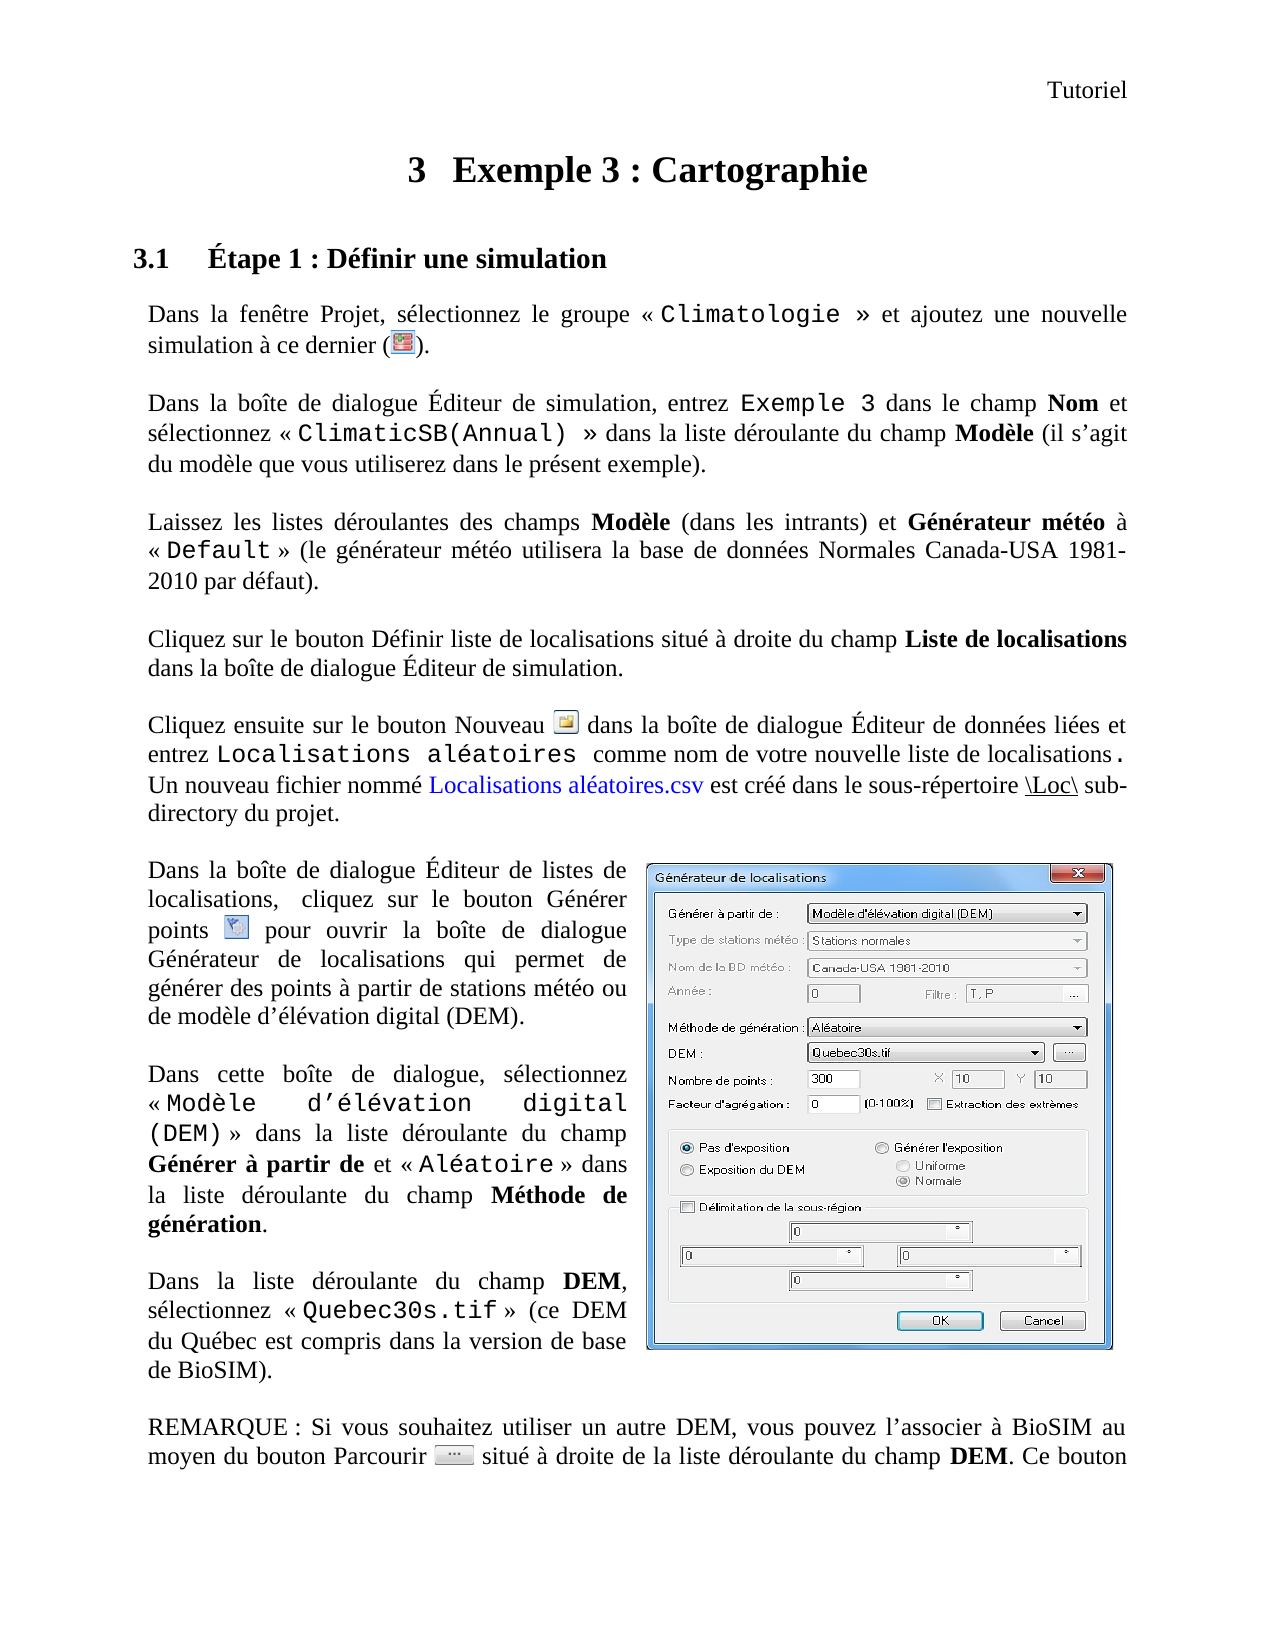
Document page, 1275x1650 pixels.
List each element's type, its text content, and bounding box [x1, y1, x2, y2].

text Cliquez sur le bouton Définir liste de localisations situé à droite du champ Liste de localisations dans la boîte de dialogue Éditeur de simulation. [148, 624, 1127, 681]
text Cliquez ensuite sur le bouton Nouveau dans la boîte de dialogue Éditeur de données liées et entrez Localisations aléatoires comme nom de votre nouvelle liste de localisations. Un nouveau fichier nommé Localisations aléatoires.csv est créé dans le sous-répertoire \Loc\ sub-directory du projet. [148, 710, 1127, 827]
picture [646, 863, 1114, 1350]
subtitle Étape 1 : Définir une simulation [133, 241, 1127, 274]
text Dans la liste déroulante du champ DEM, sélectionnez « Quebec30s.tif » (ce DEM du Québec est compris dans la version de base de BioSIM). [148, 1266, 1127, 1383]
text Laissez les listes déroulantes des champs Modèle (dans les intrants) et Générateur météo à « Default » (le générateur météo utilisera la base de données Normales Canada-USA 1981-2010 par défaut). [148, 507, 1127, 595]
text Dans la boîte de dialogue Éditeur de simulation, entrez Exemple 3 dans le champ Nom et sélectionnez « ClimaticSB(Annual) » dans la liste déroulante du champ Modèle (il s’agit du modèle que vous utiliserez dans le présent exemple). [148, 388, 1127, 478]
picture [224, 915, 249, 939]
text REMARQUE : Si vous souhaitez utiliser un autre DEM, vous pouvez l’associer à BioSIM au moyen du bouton Parcourir situé à droite de la liste déroulante du champ DEM. Ce bouton [148, 1412, 1127, 1470]
subtitle Exemple 3 : Cartographie [148, 148, 1127, 191]
picture [434, 1445, 474, 1465]
text Dans cette boîte de dialogue, sélectionnez « Modèle d’élévation digital (DEM) » dans la liste déroulante du champ Générer à partir de et « Aléatoire » dans la liste déroulante du champ Méthode de génération. [148, 1059, 646, 1238]
text Dans la fenêtre Projet, sélectionnez le groupe « Climatologie » et ajoutez une nouvelle simulation à ce dernier (). [148, 299, 1127, 359]
picture [553, 710, 579, 734]
picture [390, 330, 416, 354]
text Dans la boîte de dialogue Éditeur de listes de localisations, cliquez sur le bouton Générer points pour ouvrir la boîte de dialogue Générateur de localisations qui permet de générer des points à partir de stations météo ou de modèle d’élévation digital (DEM). [148, 856, 1127, 1030]
